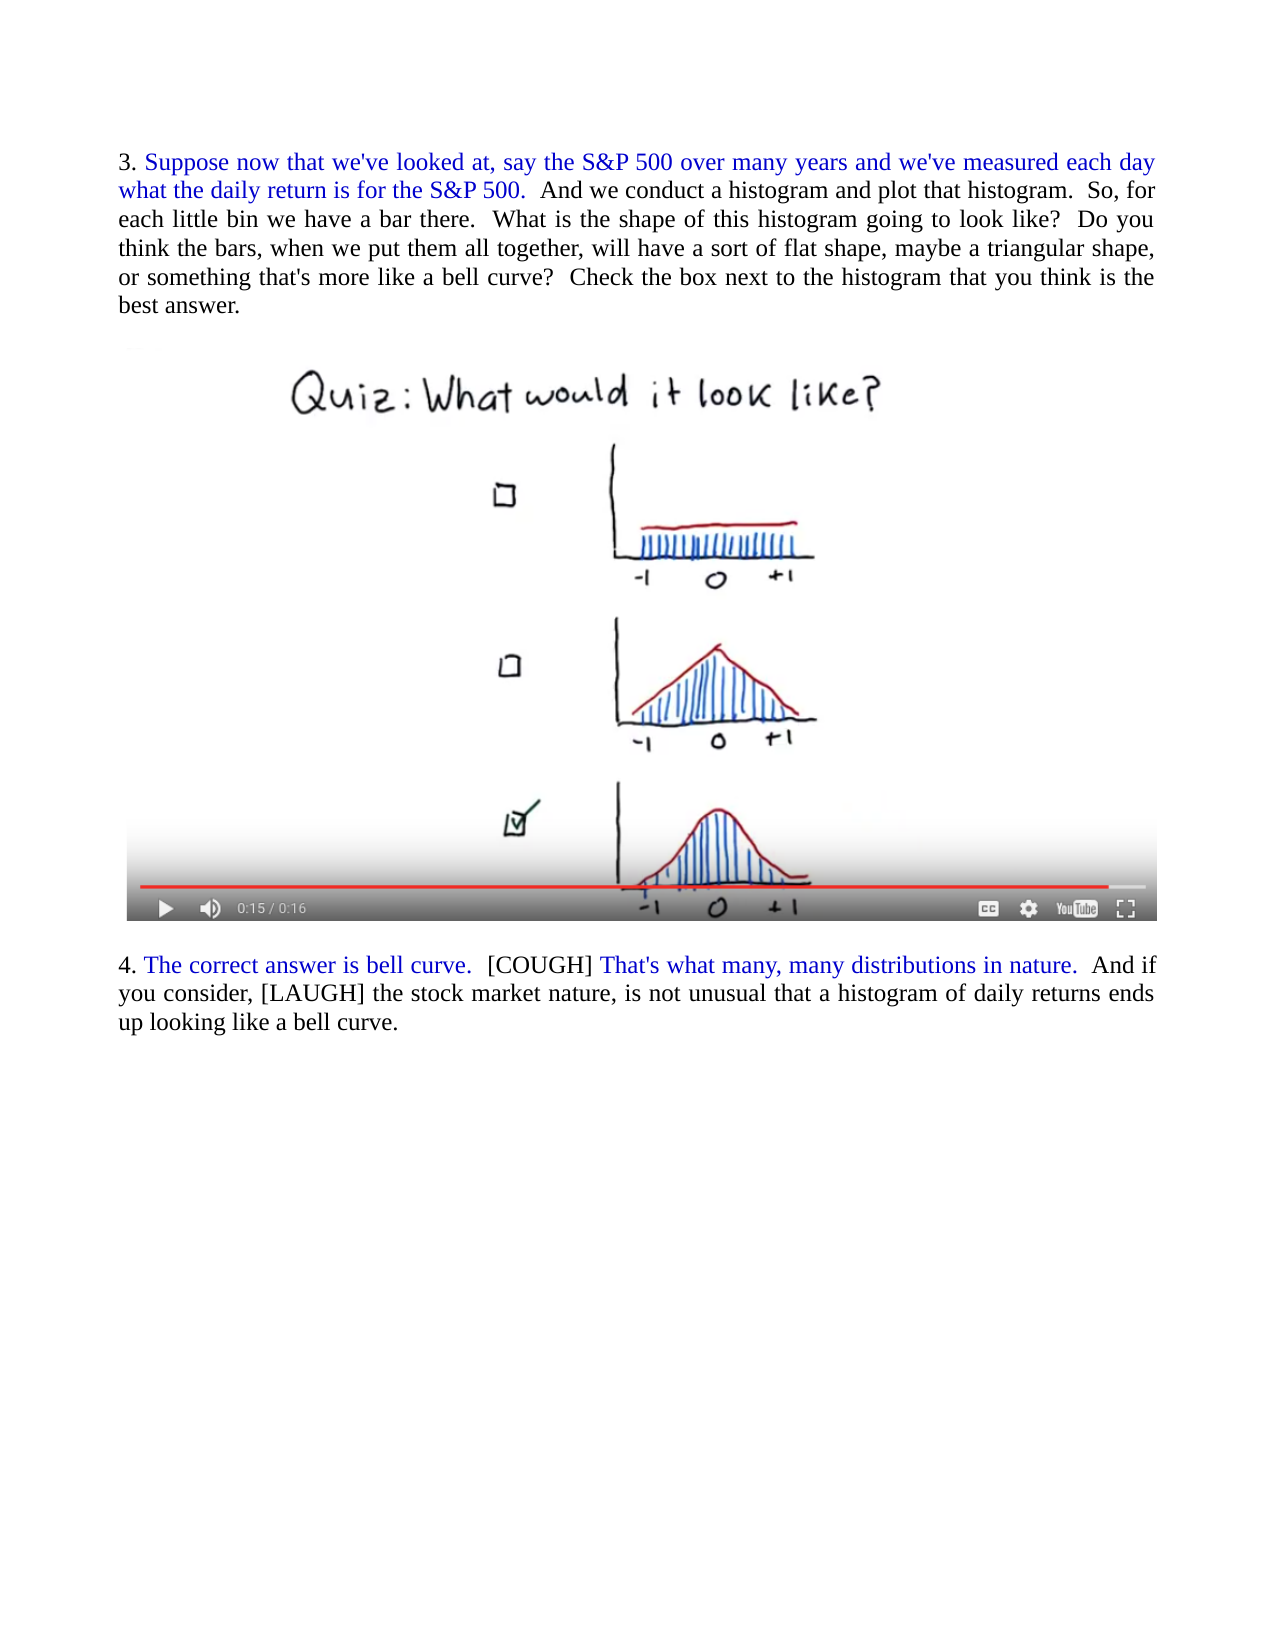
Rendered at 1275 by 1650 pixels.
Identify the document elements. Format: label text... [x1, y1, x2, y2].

text 4. The correct answer is bell curve. [COUGH] That's what many, many distributions in nature. And if you consider, [LAUGH] the stock market nature, is not unusual that a histogram of daily returns ends up looking like a bell curve. [118, 950, 1157, 1036]
picture [118, 348, 1157, 921]
text 3. Suppose now that we've looked at, say the S&P 500 over many years and we've measured each day what the daily return is for the S&P 500. And we conduct a histogram and plot that histogram. So, for each little bin we have a bar there. What is the shape of this histogram going to look like? Do you think the bars, when we put them all together, will have a sort of flat shape, maybe a triangular shape, or something that's more like a bell curve? Check the box next to the histogram that you think is the best answer. [118, 147, 1157, 319]
